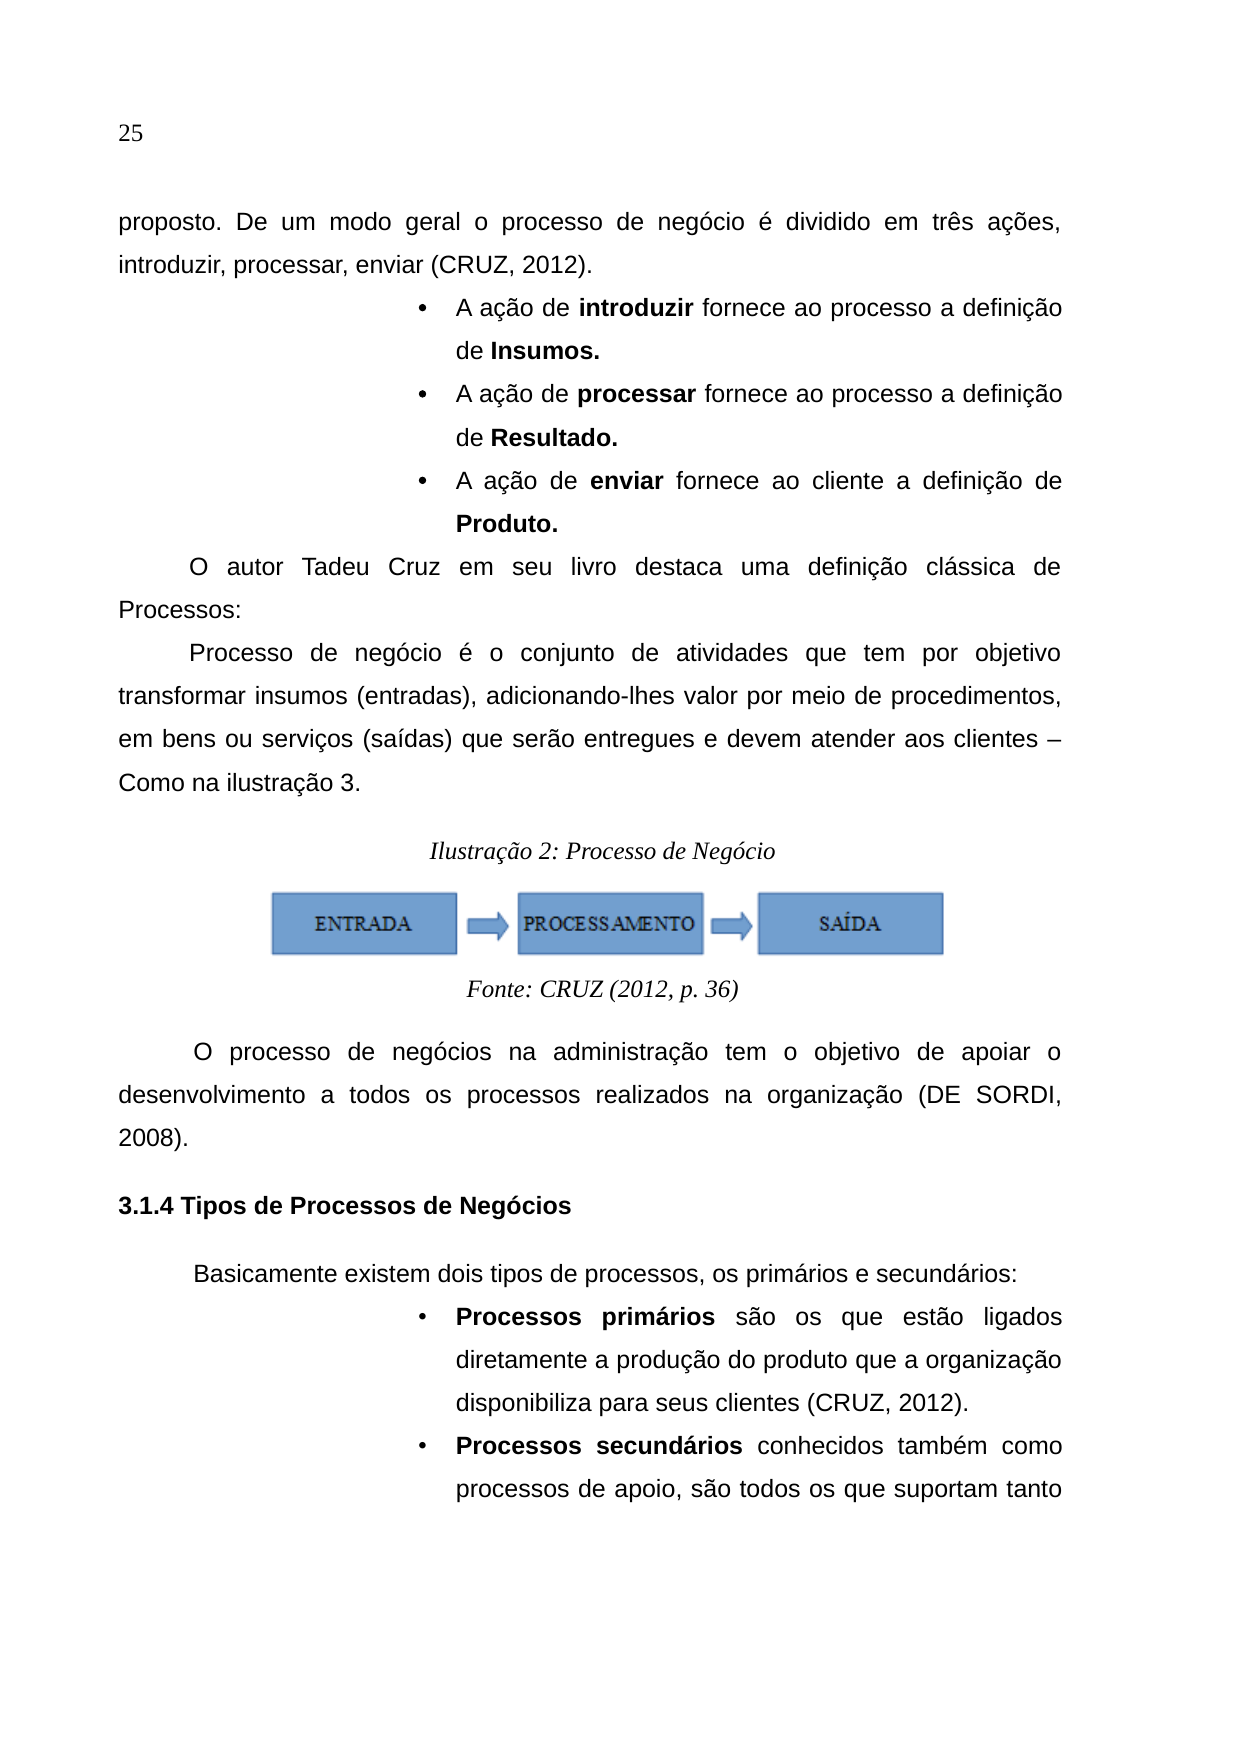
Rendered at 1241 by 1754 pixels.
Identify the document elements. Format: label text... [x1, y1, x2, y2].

text Basicamente existem dois tipos de processos, os primários e secundários: [118, 1258, 1063, 1287]
text proposto. De um modo geral o processo de negócio é dividido em três ações, introduzir, processar, enviar (CRUZ, 2012). [118, 207, 1063, 278]
text Processo de negócio é o conjunto de atividades que tem por objetivo transformar insumos (entradas), adicionando-lhes valor por meio de procedimentos, em bens ou serviços (saídas) que serão entregues e devem atender aos clientes – Como na ilustração 3. [118, 638, 1063, 796]
list Processos secundários conhecidos também como processos de apoio, são todos os que suportam tanto [418, 1431, 1063, 1503]
text Fonte: CRUZ (2012, p. 36) [244, 975, 963, 1003]
text O processo de negócios na administração tem o objetivo de apoiar o desenvolvimento a todos os processos realizados na organização (DE SORDI, 2008). [118, 1036, 1063, 1151]
list A ação de processar fornece ao processo a definição de Resultado. [418, 379, 1063, 451]
text O autor Tadeu Cruz em seu livro destaca uma definição clássica de Processos: [118, 552, 1063, 624]
list Processos primários são os que estão ligados diretamente a produção do produto que a organização disponibiliza para seus clientes (CRUZ, 2012). [418, 1302, 1063, 1417]
text Ilustração 2: Processo de Negócio [244, 836, 963, 877]
subtitle 3.1.4 Tipos de Processos de Negócios [118, 1191, 1063, 1219]
list A ação de enviar fornece ao cliente a definição de Produto. [418, 466, 1063, 538]
picture [243, 877, 964, 975]
list A ação de introduzir fornece ao processo a definição de Insumos. [418, 293, 1063, 365]
